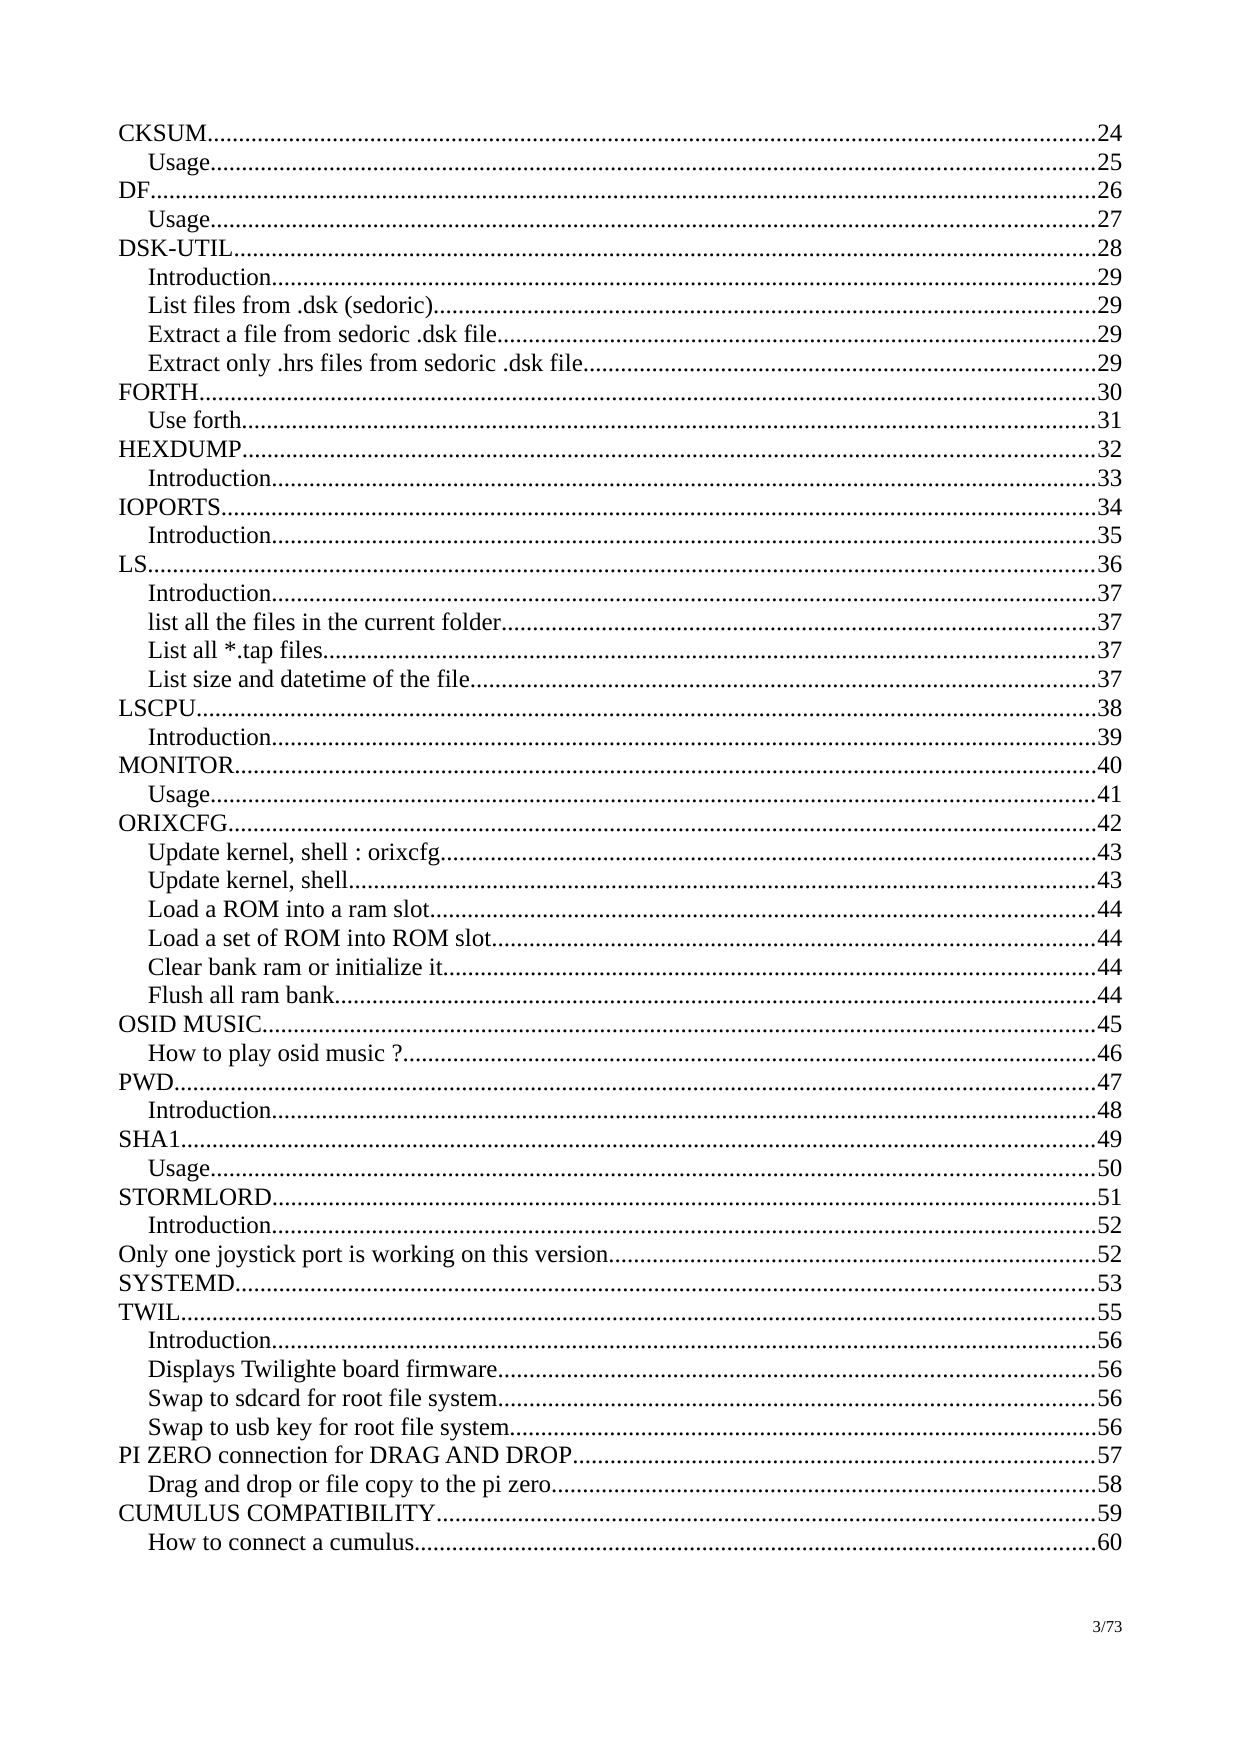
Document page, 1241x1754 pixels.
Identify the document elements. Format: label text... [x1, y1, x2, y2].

text list all the files in the current folder 37 [148, 607, 1122, 636]
text Introduction 37 [148, 578, 1122, 607]
text HEXDUMP 32 [118, 434, 1122, 463]
text Flush all ram bank 44 [148, 981, 1122, 1009]
text Update kernel, shell 43 [148, 866, 1122, 894]
text Drag and drop or file copy to the pi zero 58 [148, 1469, 1122, 1498]
text Introduction 33 [148, 463, 1122, 492]
text PI ZERO connection for DRAG AND DROP 57 [118, 1441, 1122, 1469]
text Introduction 48 [148, 1096, 1122, 1124]
text Load a ROM into a ram slot 44 [148, 894, 1122, 923]
text Usage 50 [148, 1153, 1122, 1182]
text DSK-UTIL 28 [118, 233, 1122, 262]
text Usage 41 [148, 779, 1122, 808]
text PWD 47 [118, 1067, 1122, 1096]
text TWIL 55 [118, 1297, 1122, 1326]
text List all *.tap files 37 [148, 636, 1122, 664]
text List files from .dsk (sedoric) 29 [148, 291, 1122, 319]
text Introduction 56 [148, 1326, 1122, 1354]
text Use forth 31 [148, 406, 1122, 434]
text LS 36 [118, 549, 1122, 578]
text Extract only .hrs files from sedoric .dsk file 29 [148, 348, 1122, 377]
text IOPORTS 34 [118, 492, 1122, 521]
text Load a set of ROM into ROM slot 44 [148, 923, 1122, 952]
text STORMLORD 51 [118, 1182, 1122, 1211]
text Usage 25 [148, 147, 1122, 176]
text CKSUM 24 [118, 118, 1122, 147]
text OSID MUSIC 45 [118, 1009, 1122, 1038]
text Update kernel, shell : orixcfg 43 [148, 837, 1122, 866]
text DF 26 [118, 176, 1122, 204]
text Usage 27 [148, 204, 1122, 233]
text Swap to sdcard for root file system 56 [148, 1383, 1122, 1412]
text Introduction 39 [148, 722, 1122, 751]
text List size and datetime of the file 37 [148, 664, 1122, 693]
text CUMULUS COMPATIBILITY 59 [118, 1498, 1122, 1527]
text Clear bank ram or initialize it 44 [148, 952, 1122, 981]
text SHA1 49 [118, 1124, 1122, 1153]
text MONITOR 40 [118, 751, 1122, 779]
text How to play osid music ? 46 [148, 1038, 1122, 1067]
text Swap to usb key for root file system 56 [148, 1412, 1122, 1441]
text How to connect a cumulus 60 [148, 1527, 1122, 1556]
text Displays Twilighte board firmware 56 [148, 1354, 1122, 1383]
text LSCPU 38 [118, 693, 1122, 722]
text Introduction 35 [148, 521, 1122, 549]
text SYSTEMD 53 [118, 1268, 1122, 1297]
text Extract a file from sedoric .dsk file 29 [148, 319, 1122, 348]
text ORIXCFG 42 [118, 808, 1122, 837]
text Only one joystick port is working on this version 52 [118, 1239, 1122, 1268]
text Introduction 29 [148, 262, 1122, 291]
text FORTH 30 [118, 377, 1122, 406]
text Introduction 52 [148, 1211, 1122, 1239]
